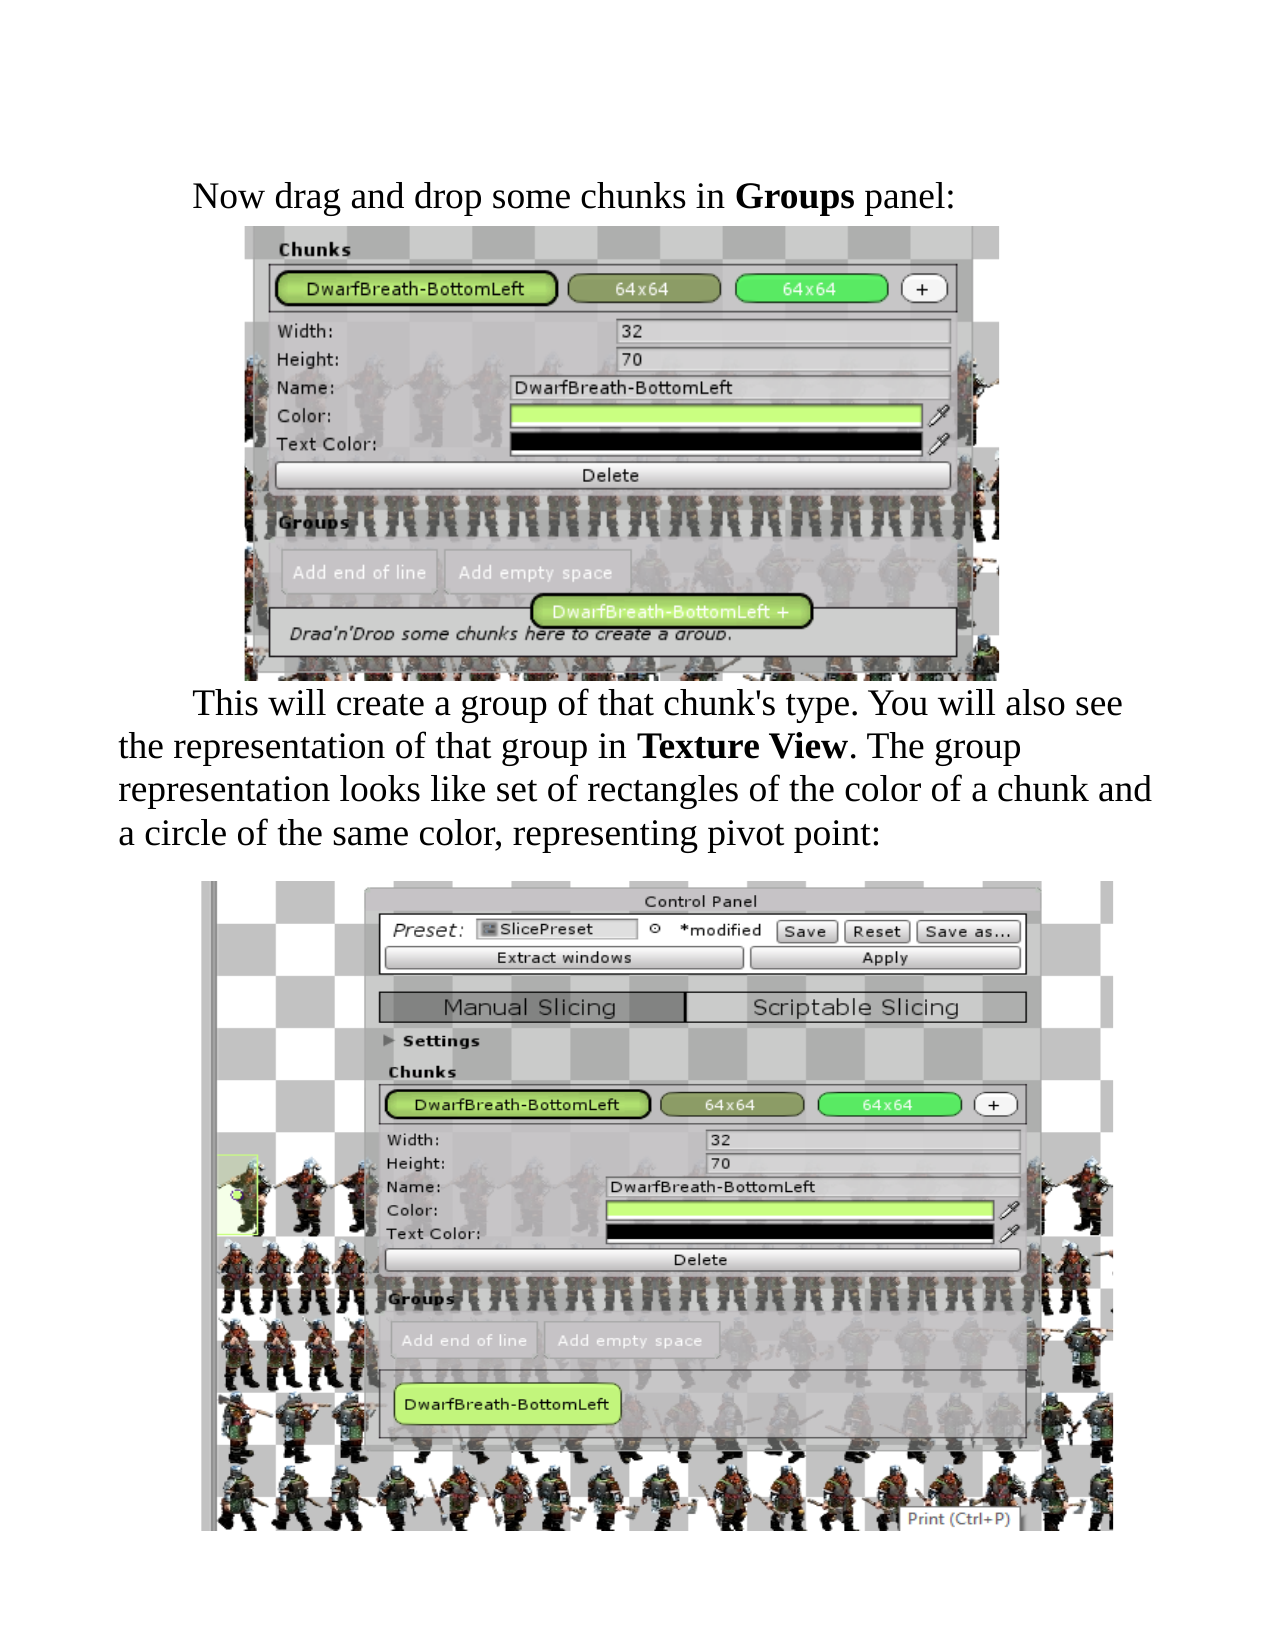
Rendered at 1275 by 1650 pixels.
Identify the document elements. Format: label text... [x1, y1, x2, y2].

text This will create a group of that chunk's type. You will also see the representation of that group in Texture View. The group representation looks like set of rectangles of the color of a chunk and a circle of the same color, representing pivot point: [118, 229, 1157, 853]
text Now drag and drop some chunks in Groups panel: [118, 174, 1157, 217]
picture [201, 881, 1114, 1531]
picture [244, 226, 1000, 681]
